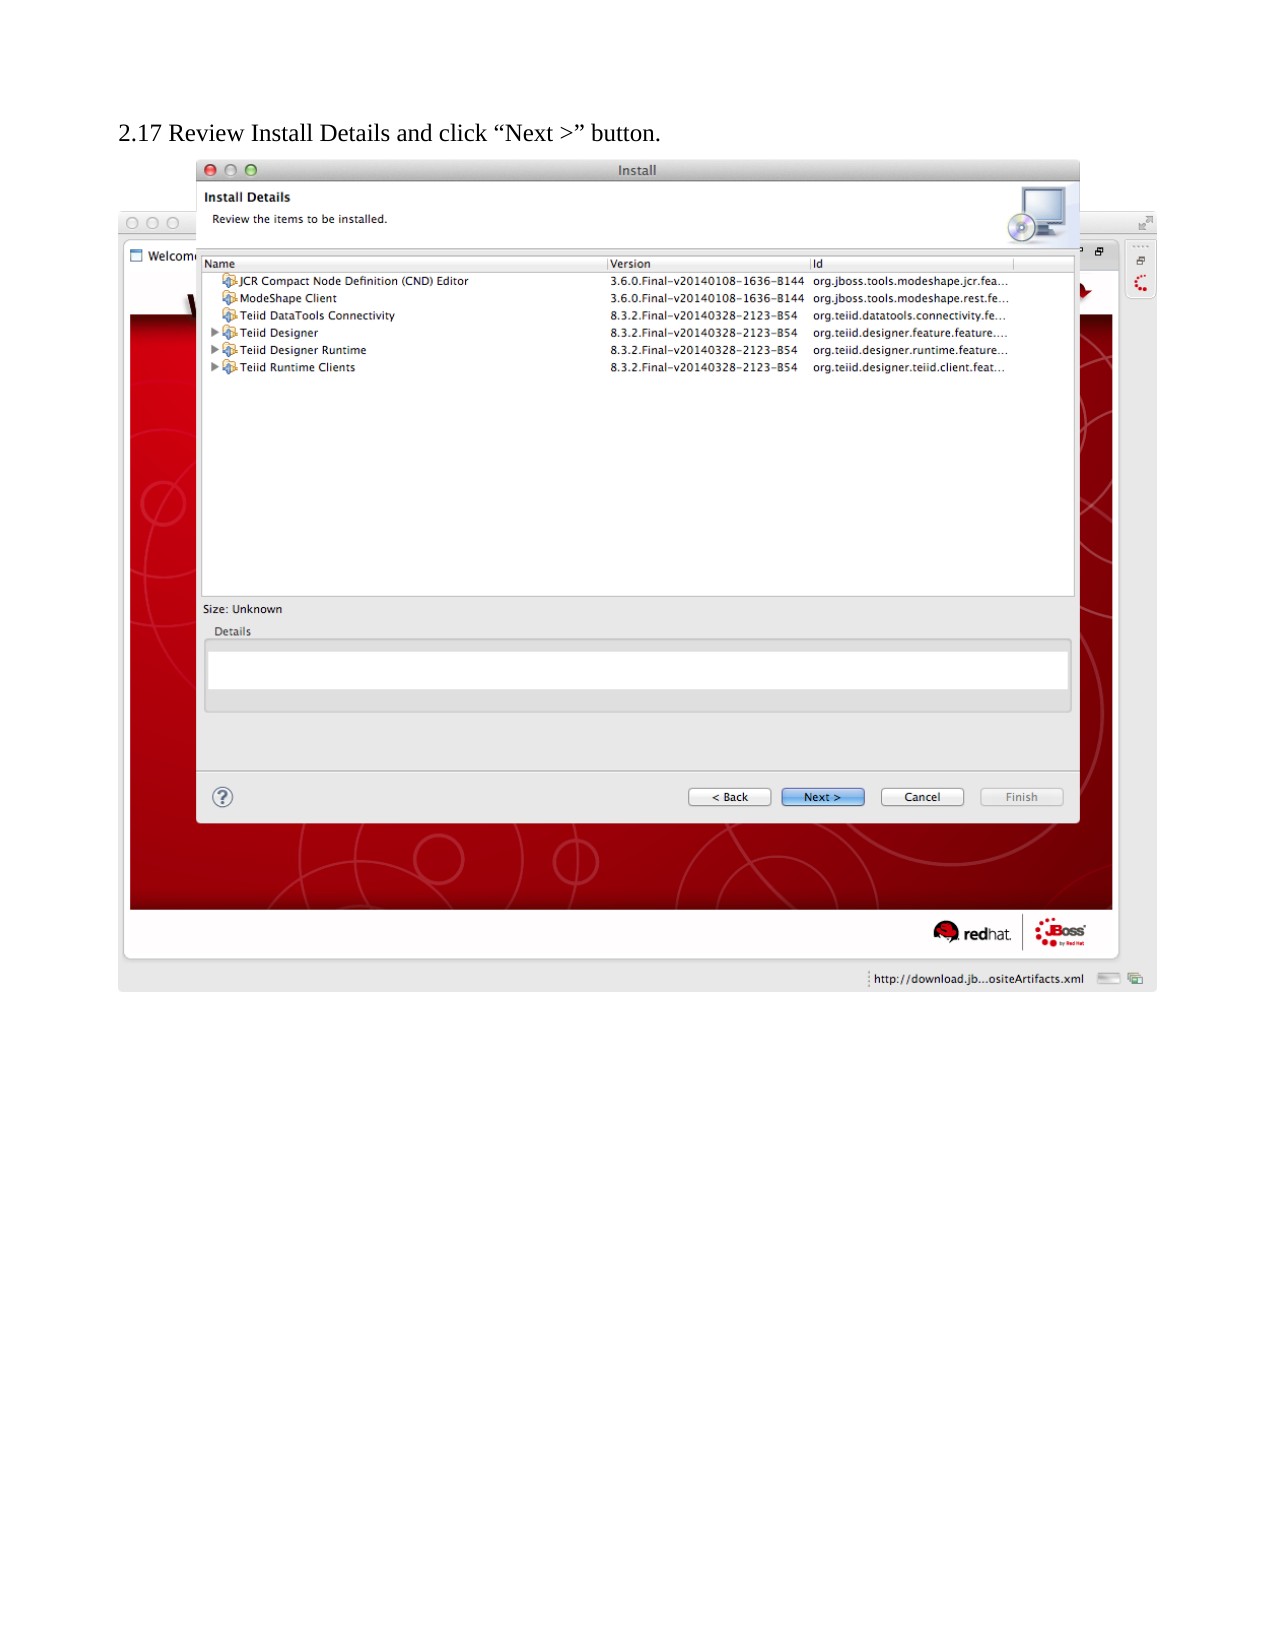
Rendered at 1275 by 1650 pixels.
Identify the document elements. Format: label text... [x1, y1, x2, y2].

picture [118, 159, 1157, 992]
text 2.17 Review Install Details and click “Next >” button. [118, 118, 1157, 147]
